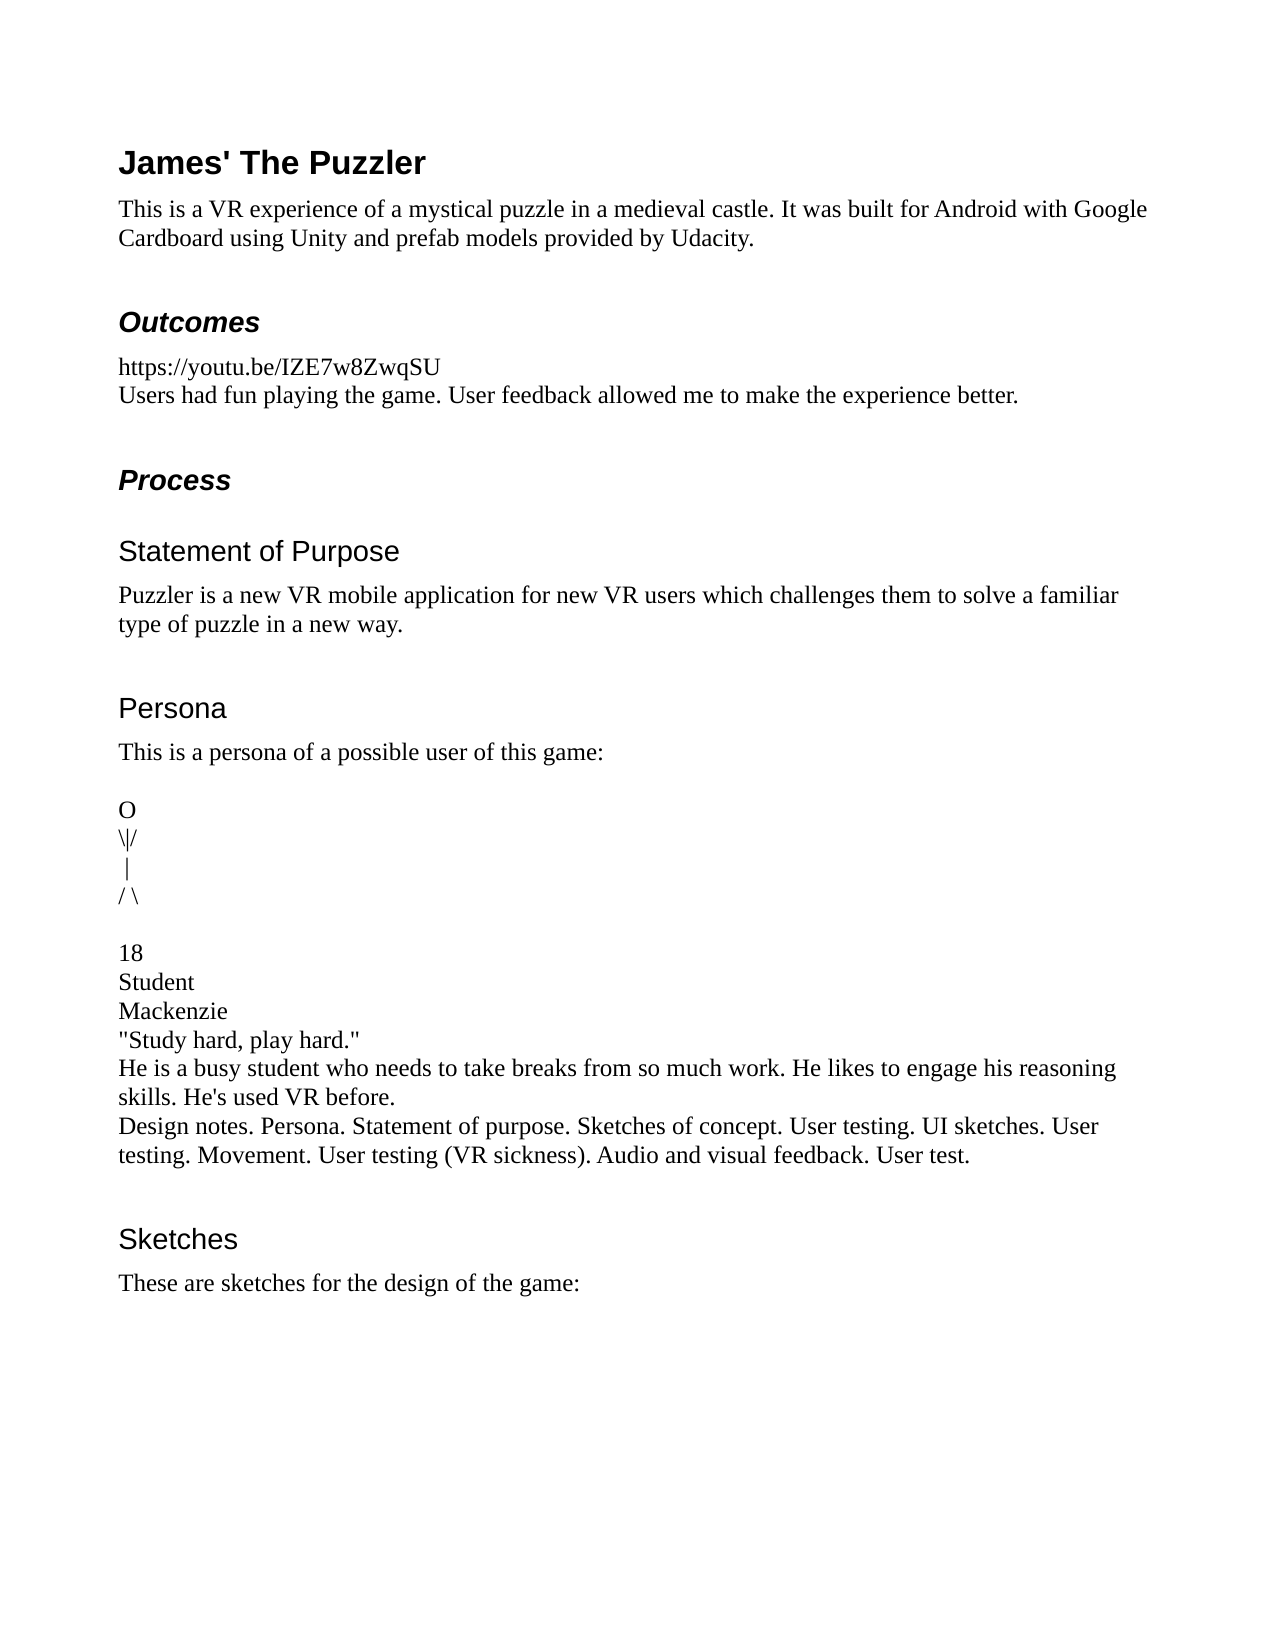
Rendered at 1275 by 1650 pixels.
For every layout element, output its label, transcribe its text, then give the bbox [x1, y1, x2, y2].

text Puzzler is a new VR mobile application for new VR users which challenges them to solve a familiar type of puzzle in a new way. [118, 580, 1157, 637]
text Mackenzie [118, 996, 1157, 1025]
subtitle Persona [118, 691, 1157, 725]
text These are sketches for the design of the game: [118, 1268, 1157, 1297]
text This is a VR experience of a mystical puzzle in a medieval castle. It was built for Android with Google Cardboard using Unity and prefab models provided by Udacity. [118, 194, 1157, 252]
text | [118, 852, 1157, 881]
subtitle Sketches [118, 1222, 1157, 1256]
text He is a busy student who needs to take breaks from so much work. He likes to engage his reasoning skills. He's used VR before. [118, 1053, 1157, 1111]
subtitle Outcomes [118, 306, 1157, 339]
text Design notes. Persona. Statement of purpose. Sketches of concept. User testing. UI sketches. User testing. Movement. User testing (VR sickness). Audio and visual feedback. User test. [118, 1111, 1157, 1168]
subtitle Process [118, 463, 1157, 496]
text 18 [118, 938, 1157, 967]
text Users had fun playing the game. User feedback allowed me to make the experience better. [118, 380, 1157, 409]
text / \ [118, 881, 1157, 910]
text "Study hard, play hard." [118, 1025, 1157, 1053]
text Student [118, 967, 1157, 996]
subtitle James' The Puzzler [118, 143, 1157, 182]
text O [118, 795, 1157, 823]
text This is a persona of a possible user of this game: [118, 737, 1157, 766]
text \|/ [118, 823, 1157, 852]
subtitle Statement of Purpose [118, 534, 1157, 567]
text https://youtu.be/IZE7w8ZwqSU [118, 352, 1157, 380]
